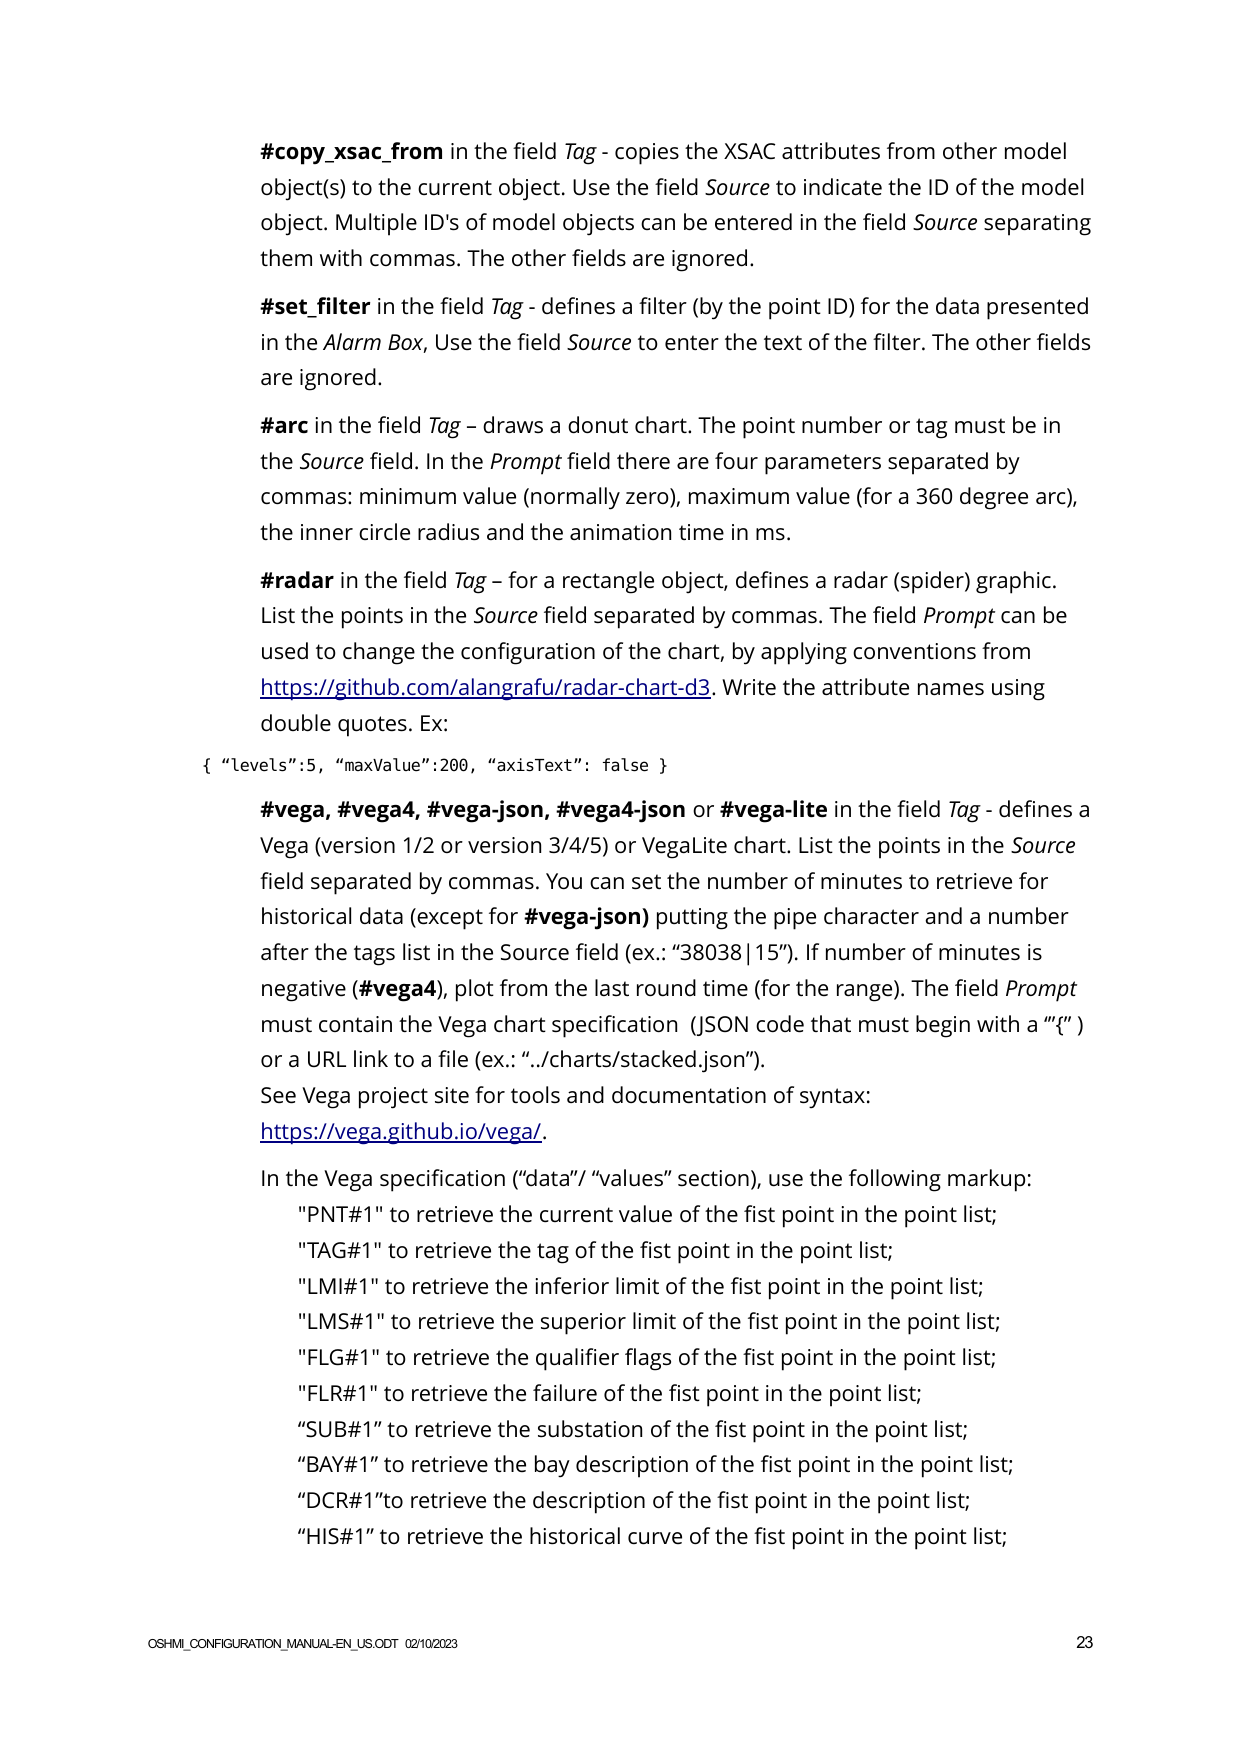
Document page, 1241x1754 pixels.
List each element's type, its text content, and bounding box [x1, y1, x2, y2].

text #copy_xsac_from in the field Tag - copies the XSAC attributes from other model object(s) to the current object. Use the field Source to indicate the ID of the model object. Multiple ID's of model objects can be entered in the field Source separating them with commas. The other fields are ignored. [260, 136, 1093, 273]
text #vega, #vega4, #vega-json, #vega4-json or #vega-lite in the field Tag - defines a Vega (version 1/2 or version 3/4/5) or VegaLite chart. List the points in the Source field separated by commas. You can set the number of minutes to retrieve for historical data (except for #vega-json) putting the pipe character and a number after the tags list in the Source field (ex.: “38038|15”). If number of minutes is negative (#vega4), plot from the last round time (for the range). The field Prompt must contain the Vega chart specification (JSON code that must begin with a ‘”{” ) or a URL link to a file (ex.: “../charts/stacked.json”). See Vega project site for tools and documentation of syntax: https://vega.github.io/vega/. [260, 794, 1093, 1146]
text #arc in the field Tag – draws a donut chart. The point number or tag must be in the Source field. In the Prompt field there are four parameters separated by commas: minimum value (normally zero), maximum value (for a 360 degree arc), the inner circle radius and the animation time in ms. [260, 410, 1093, 547]
text #radar in the field Tag – for a rectangle object, defines a radar (spider) graphic. List the points in the Source field separated by commas. The field Prompt can be used to change the configuration of the chart, by applying conventions from https://github.com/alangrafu/radar-chart-d3. Write the attribute names using double quotes. Ex: [260, 565, 1093, 737]
text #set_filter in the field Tag - defines a filter (by the point ID) for the data presented in the Alarm Box, Use the field Source to enter the text of the filter. The other fields are ignored. [260, 291, 1093, 392]
text { “levels”:5, “maxValue”:200, “axisText”: false } [202, 755, 1093, 775]
text In the Vega specification (“data”/ “values” section), use the following markup: "PNT#1" to retrieve the current value of the fist point in the point list; "TAG#1" to retrieve the tag of the fist point in the point list; "LMI#1" to retrieve the inferior limit of the fist point in the point list; "LMS#1" to retrieve the superior limit of the fist point in the point list; "FLG#1" to retrieve the qualifier flags of the fist point in the point list; "FLR#1" to retrieve the failure of the fist point in the point list; “SUB#1” to retrieve the substation of the fist point in the point list; “BAY#1” to retrieve the bay description of the fist point in the point list; “DCR#1”to retrieve the description of the fist point in the point list; “HIS#1” to retrieve the historical curve of the fist point in the point list; [260, 1163, 1093, 1551]
